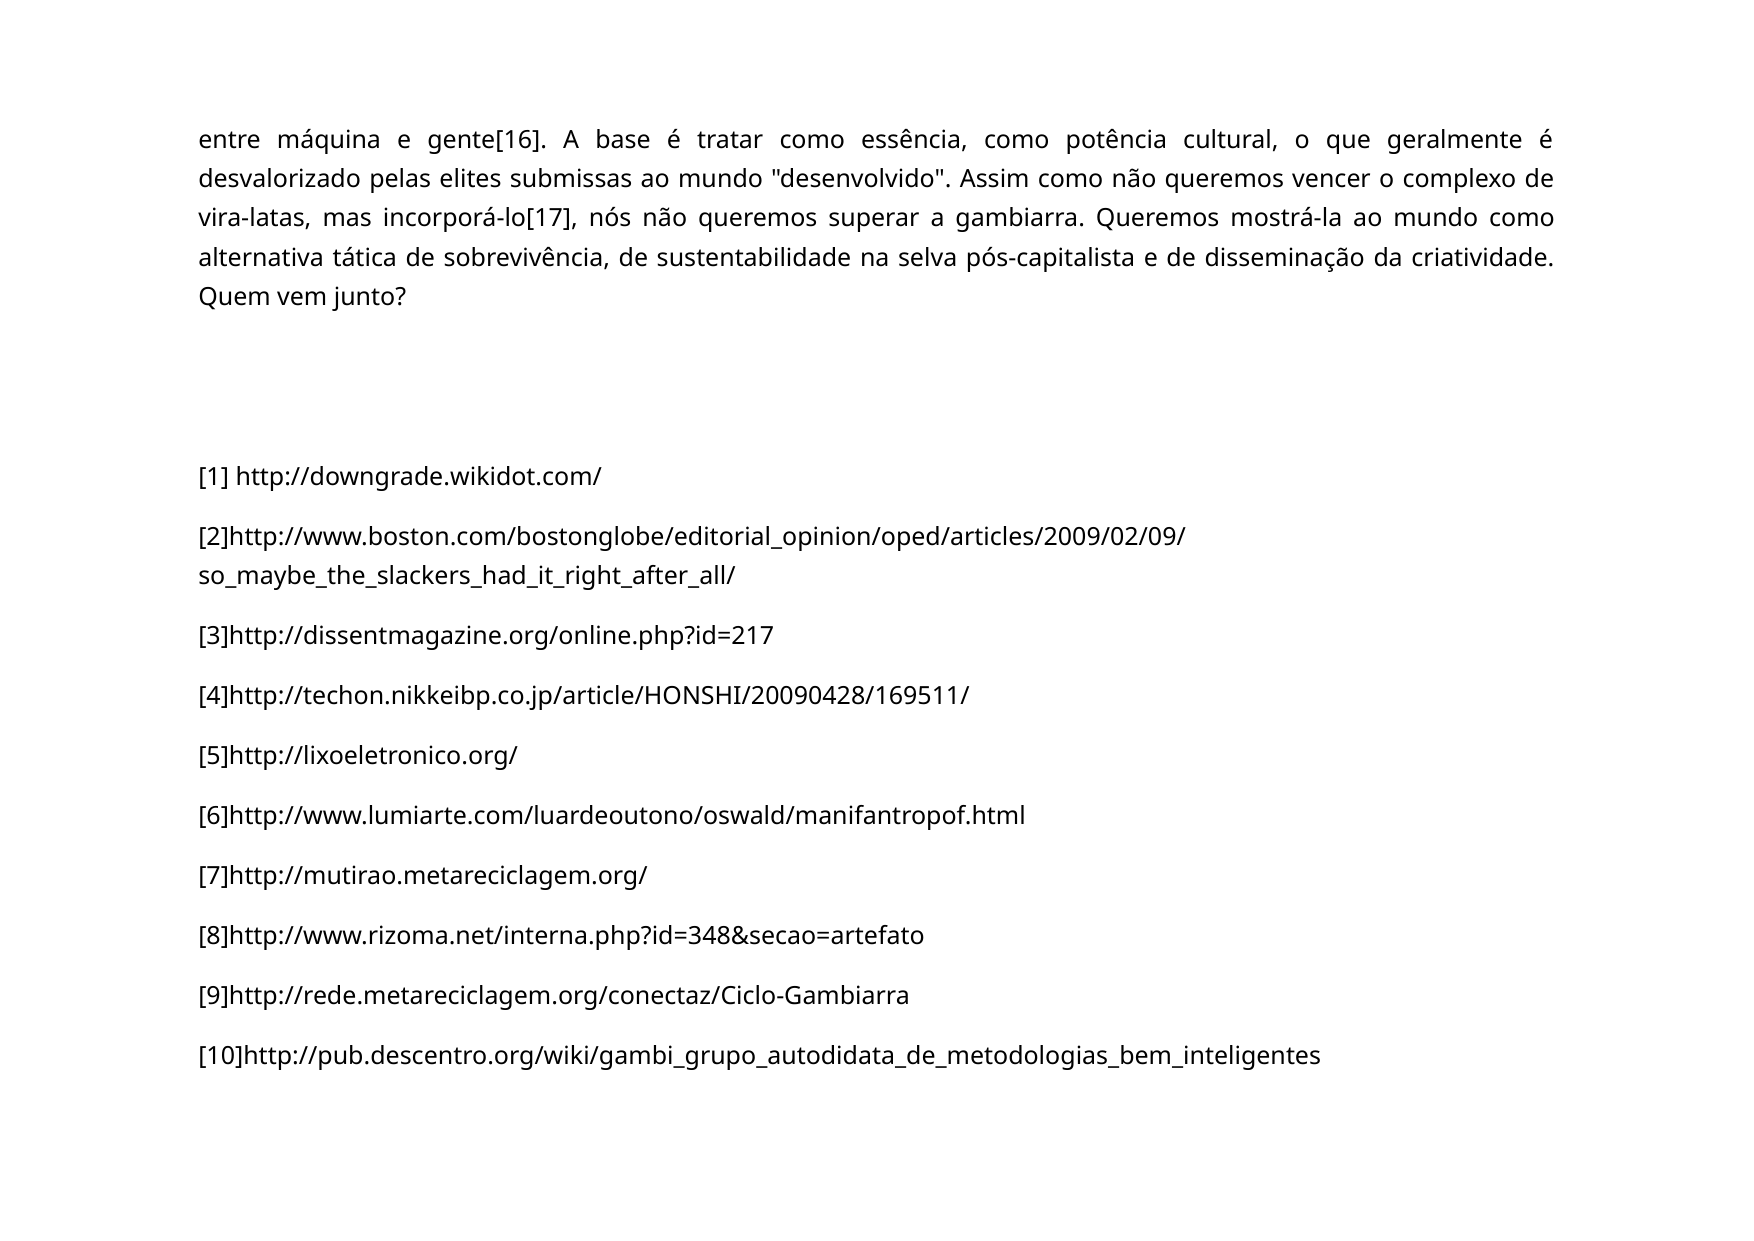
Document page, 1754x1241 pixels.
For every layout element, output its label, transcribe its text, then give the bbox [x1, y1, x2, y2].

text [2]http://www.boston.com/bostonglobe/editorial_opinion/oped/articles/2009/02/09/so_maybe_the_slackers_had_it_right_after_all/ [198, 518, 1556, 592]
text [3]http://dissentmagazine.org/online.php?id=217 [198, 617, 1556, 652]
text [9]http://rede.metareciclagem.org/conectaz/Ciclo-Gambiarra [198, 977, 1556, 1012]
text [5]http://lixoeletronico.org/ [198, 737, 1556, 772]
text [7]http://mutirao.metareciclagem.org/ [198, 857, 1556, 892]
text [10]http://pub.descentro.org/wiki/gambi_grupo_autodidata_de_metodologias_bem_inteligentes [198, 1037, 1556, 1072]
text [8]http://www.rizoma.net/interna.php?id=348&secao=artefato [198, 917, 1556, 952]
text [1] http://downgrade.wikidot.com/ [198, 458, 1556, 492]
text [6]http://www.lumiarte.com/luardeoutono/oswald/manifantropof.html [198, 797, 1556, 832]
text [4]http://techon.nikkeibp.co.jp/article/HONSHI/20090428/169511/ [198, 677, 1556, 712]
text entre máquina e gente[16]. A base é tratar como essência, como potência cultural, o que geralmente é desvalorizado pelas elites submissas ao mundo "desenvolvido". Assim como não queremos vencer o complexo de vira-latas, mas incorporá-lo[17], nós não queremos superar a gambiarra. Queremos mostrá-la ao mundo como alternativa tática de sobrevivência, de sustentabilidade na selva pós-capitalista e de disseminação da criatividade. Quem vem junto? [198, 122, 1556, 312]
